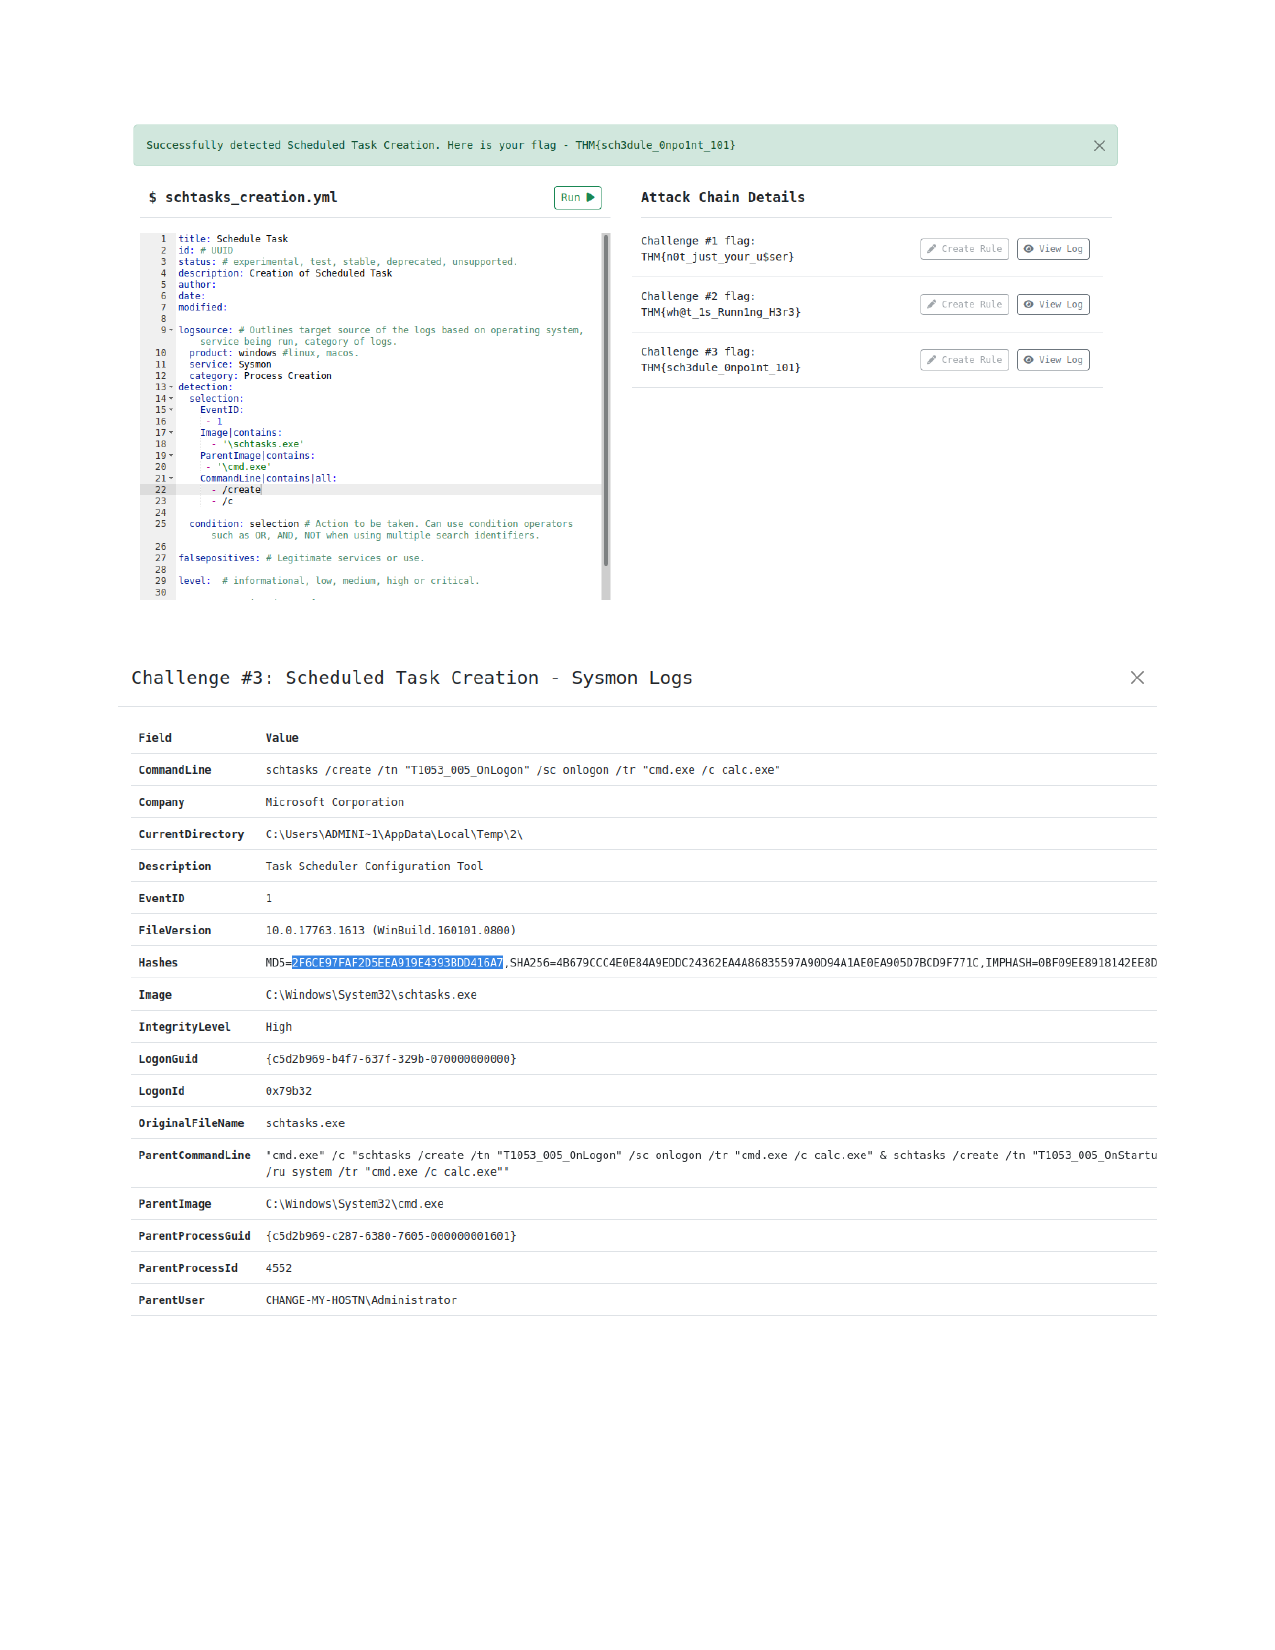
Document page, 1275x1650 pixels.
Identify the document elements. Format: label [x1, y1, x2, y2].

picture [118, 656, 1157, 1322]
picture [118, 118, 1157, 608]
